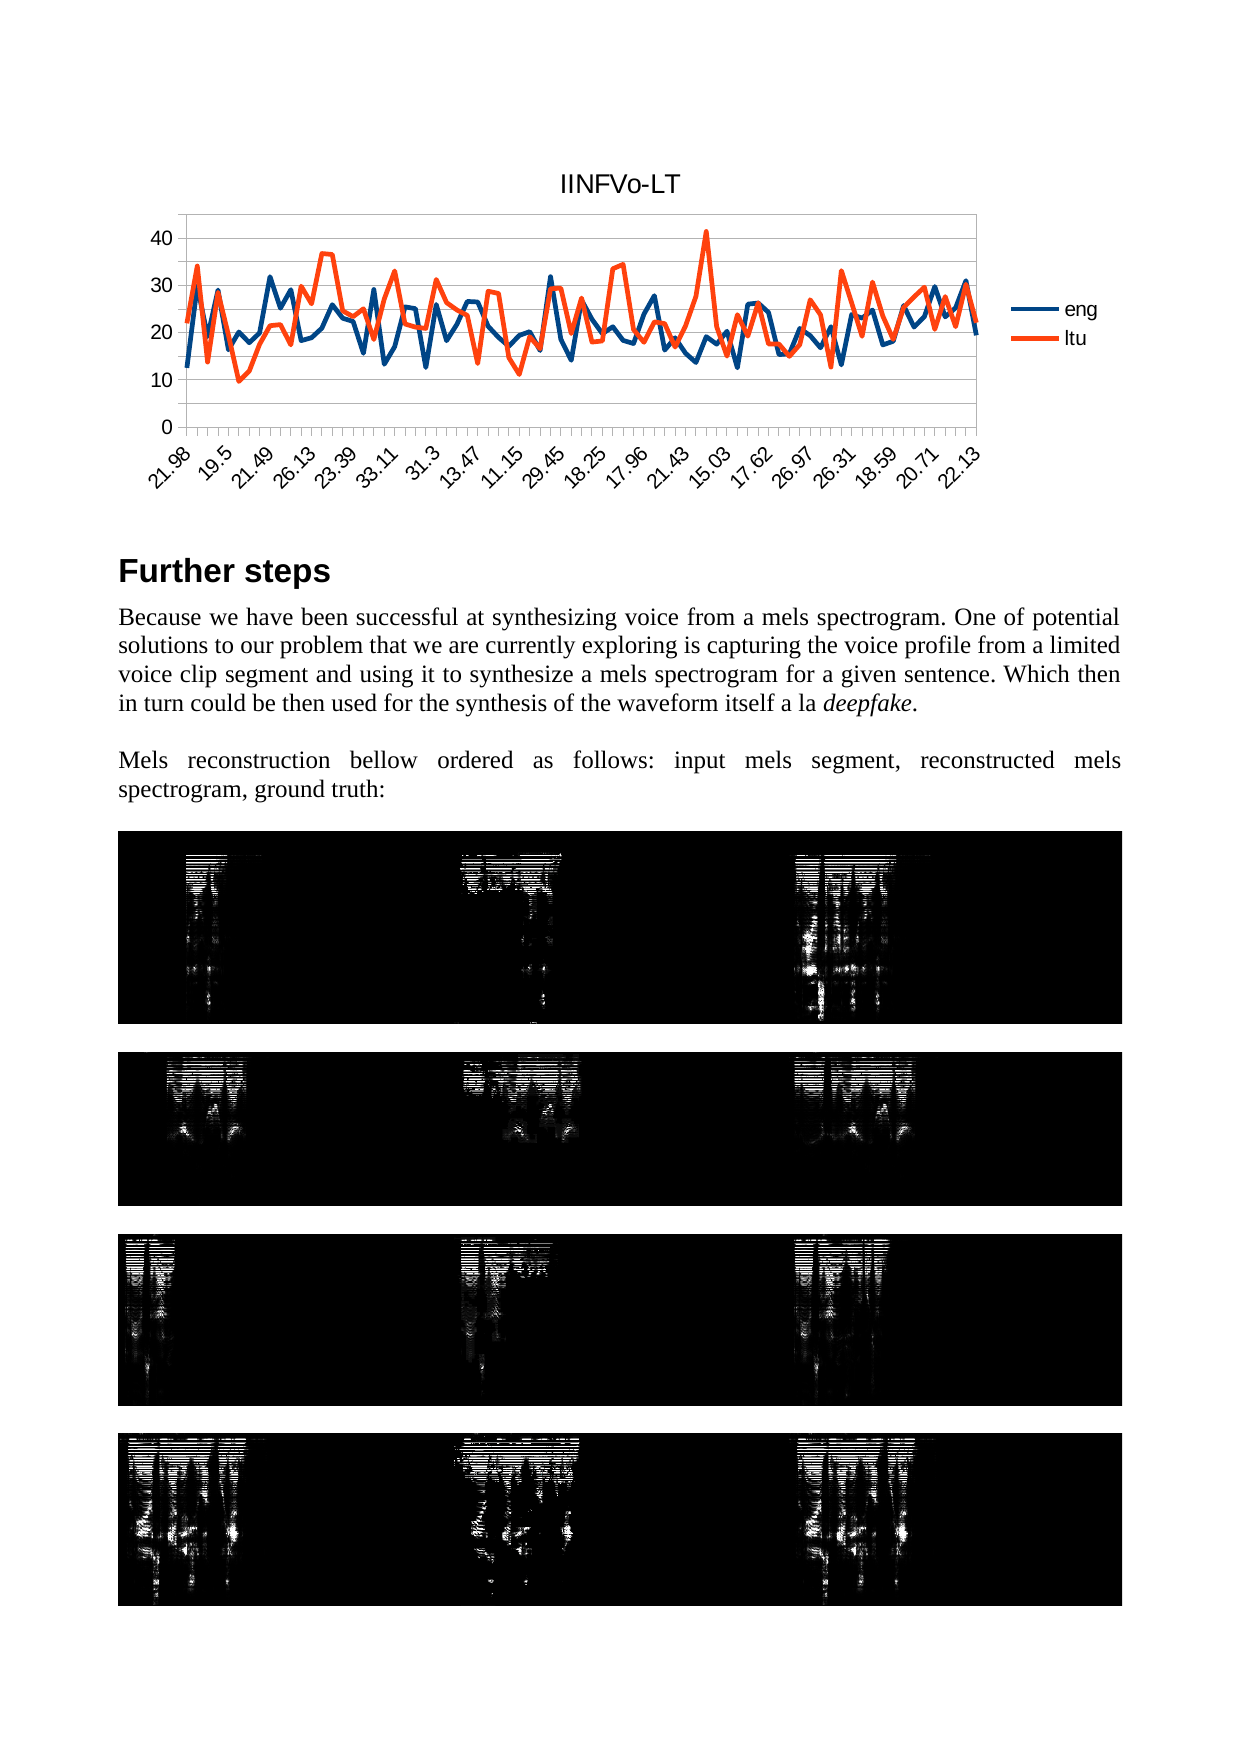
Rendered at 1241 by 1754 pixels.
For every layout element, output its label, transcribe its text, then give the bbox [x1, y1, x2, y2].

picture [118, 831, 1123, 1024]
text Because we have been successful at synthesizing voice from a mels spectrogram. One of potential solutions to our problem that we are currently exploring is capturing the voice profile from a limited voice clip segment and using it to synthesize a mels spectrogram for a given sentence. Which then in turn could be then used for the synthesis of the waveform itself a la deepfake. [118, 602, 1122, 717]
picture [118, 1234, 1123, 1406]
subtitle Further steps [118, 551, 1122, 589]
picture [118, 1052, 1123, 1206]
text Mels reconstruction bellow ordered as follows: input mels segment, reconstructed mels spectrogram, ground truth: [118, 745, 1122, 803]
picture [118, 1433, 1123, 1606]
